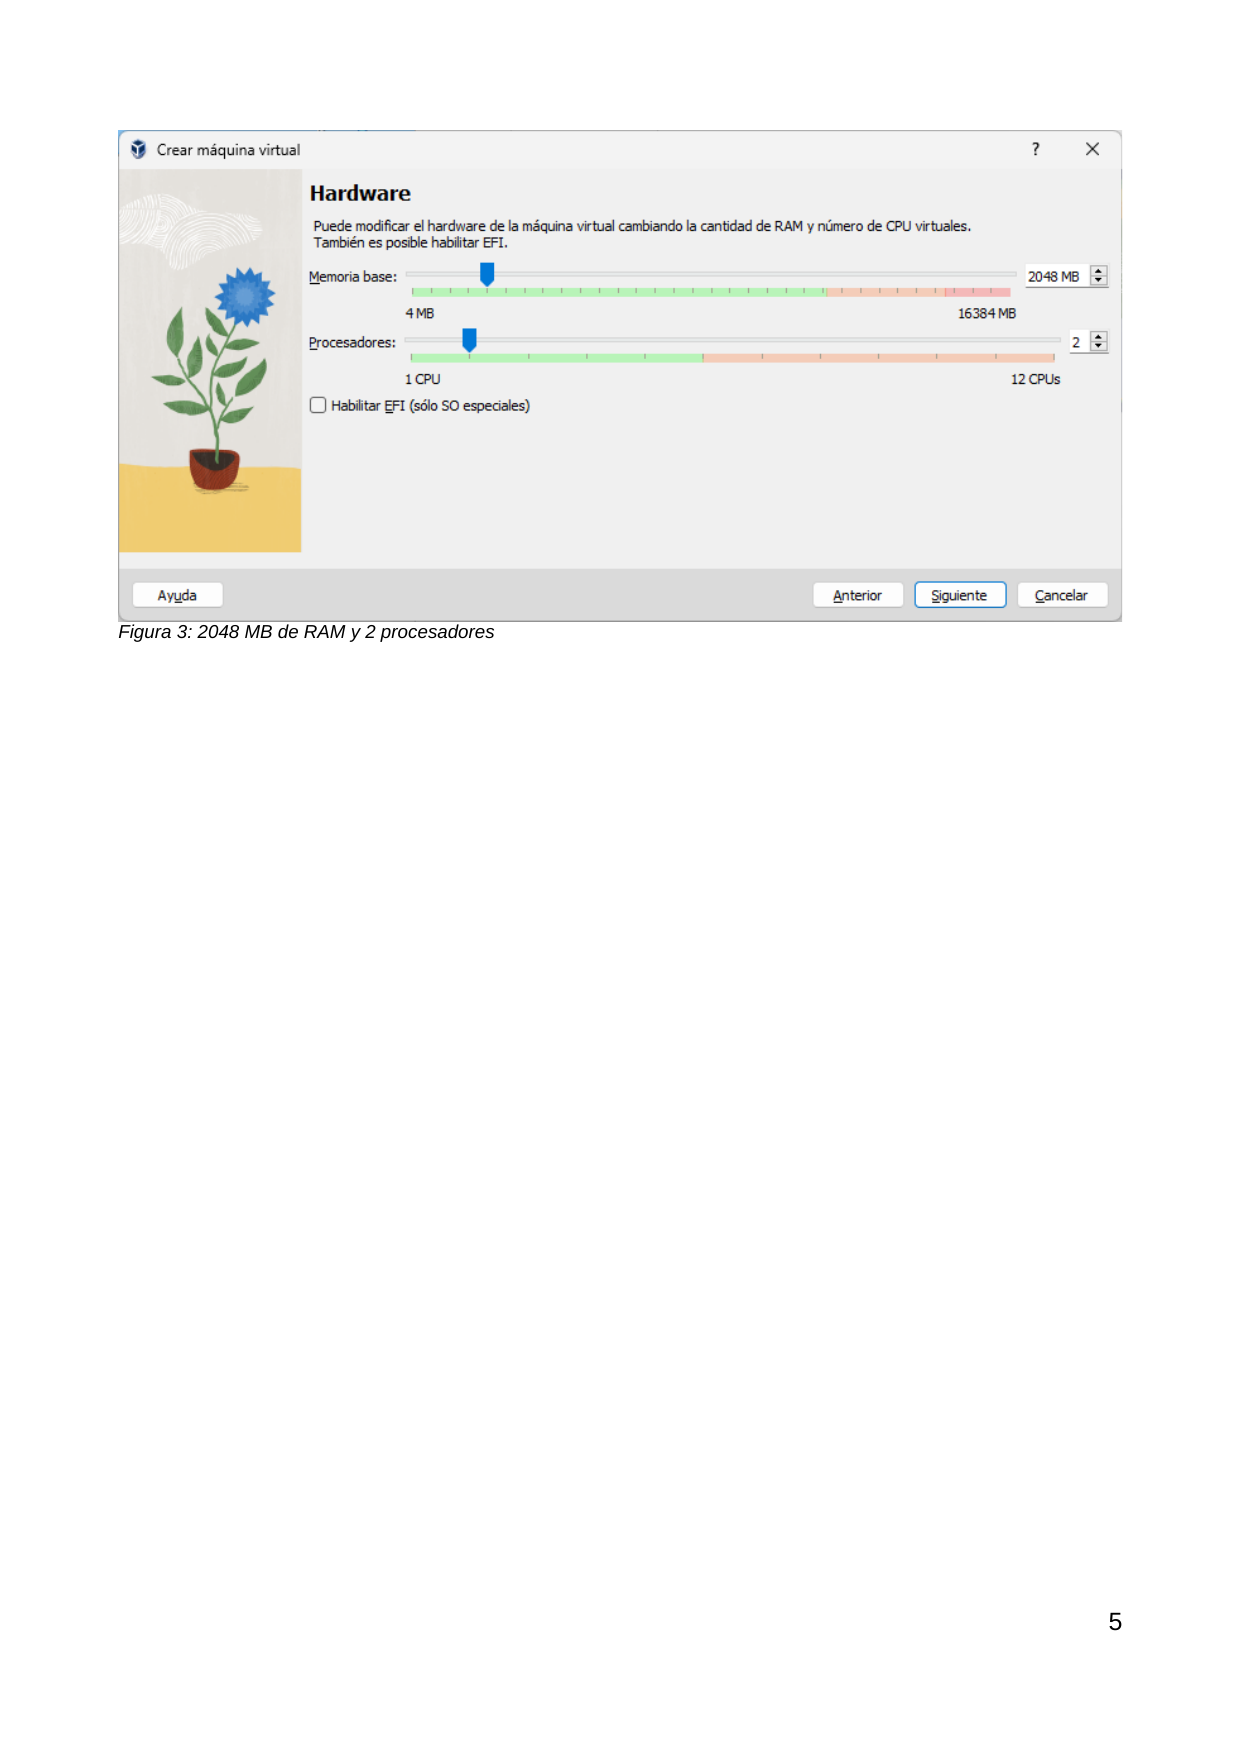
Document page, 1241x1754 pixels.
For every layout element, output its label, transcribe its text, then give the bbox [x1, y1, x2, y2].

text Figura 3: 2048 MB de RAM y 2 procesadores [118, 622, 1122, 643]
picture [118, 130, 1123, 622]
